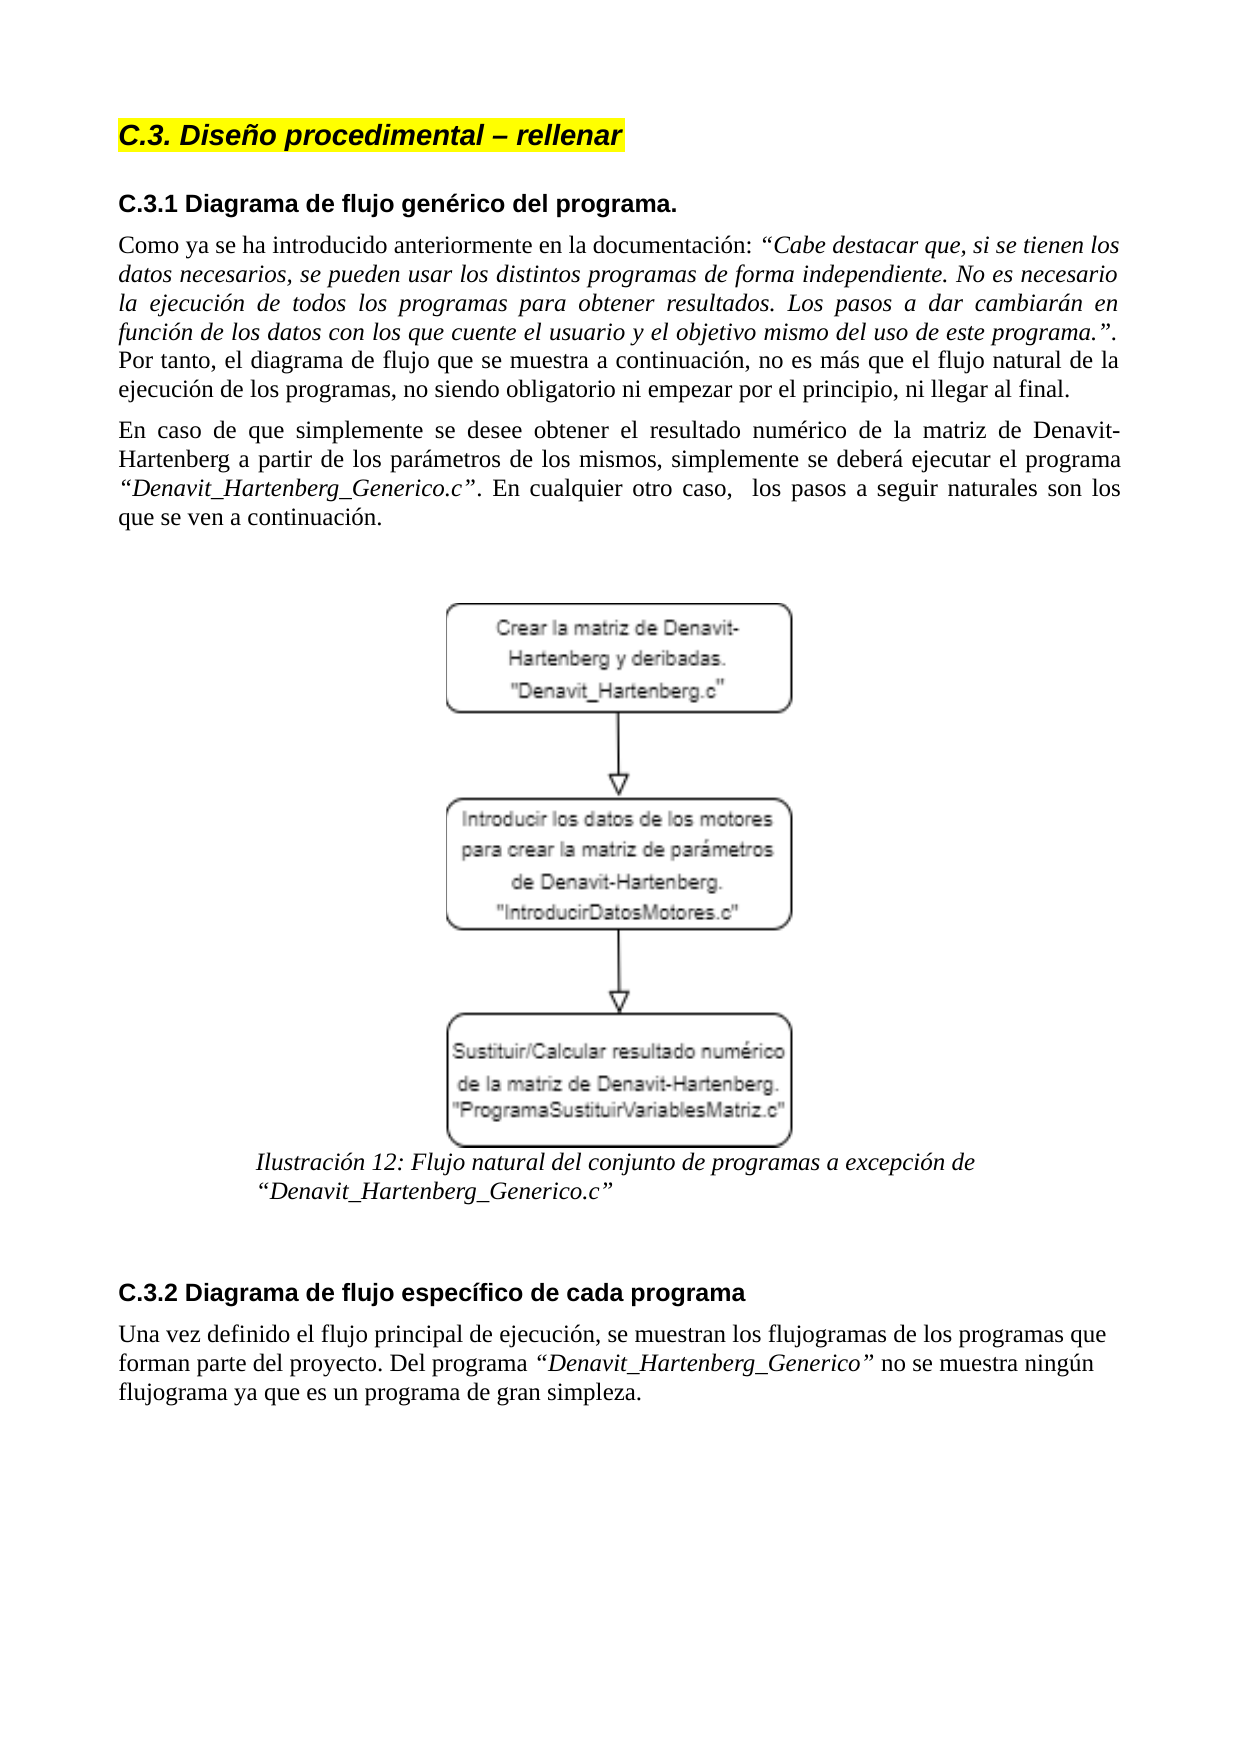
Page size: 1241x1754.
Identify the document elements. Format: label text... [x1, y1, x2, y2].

text Ilustración 12: Flujo natural del conjunto de programas a excepción de “Denavit_Hartenberg_Generico.c” [256, 616, 985, 1205]
subtitle C.3.1 Diagrama de flujo genérico del programa. [118, 189, 1122, 218]
text Una vez definido el flujo principal de ejecución, se muestran los flujogramas de los programas que forman parte del proyecto. Del programa “Denavit_Hartenberg_Generico” no se muestra ningún flujograma ya que es un programa de gran simpleza. [118, 1319, 1122, 1405]
subtitle C.3.2 Diagrama de flujo específico de cada programa [118, 1278, 1122, 1307]
picture [446, 603, 795, 1148]
text En caso de que simplemente se desee obtener el resultado numérico de la matriz de Denavit-Hartenberg a partir de los parámetros de los mismos, simplemente se deberá ejecutar el programa “Denavit_Hartenberg_Generico.c”. En cualquier otro caso, los pasos a seguir naturales son los que se ven a continuación. [118, 415, 1122, 530]
subtitle C.3. Diseño procedimental – rellenar [118, 118, 1122, 152]
text Como ya se ha introducido anteriormente en la documentación: “Cabe destacar que, si se tienen los datos necesarios, se pueden usar los distintos programas de forma independiente. No es necesario la ejecución de todos los programas para obtener resultados. Los pasos a dar cambiarán en función de los datos con los que cuente el usuario y el objetivo mismo del uso de este programa.”. Por tanto, el diagrama de flujo que se muestra a continuación, no es más que el flujo natural de la ejecución de los programas, no siendo obligatorio ni empezar por el principio, ni llegar al final. [118, 230, 1122, 403]
